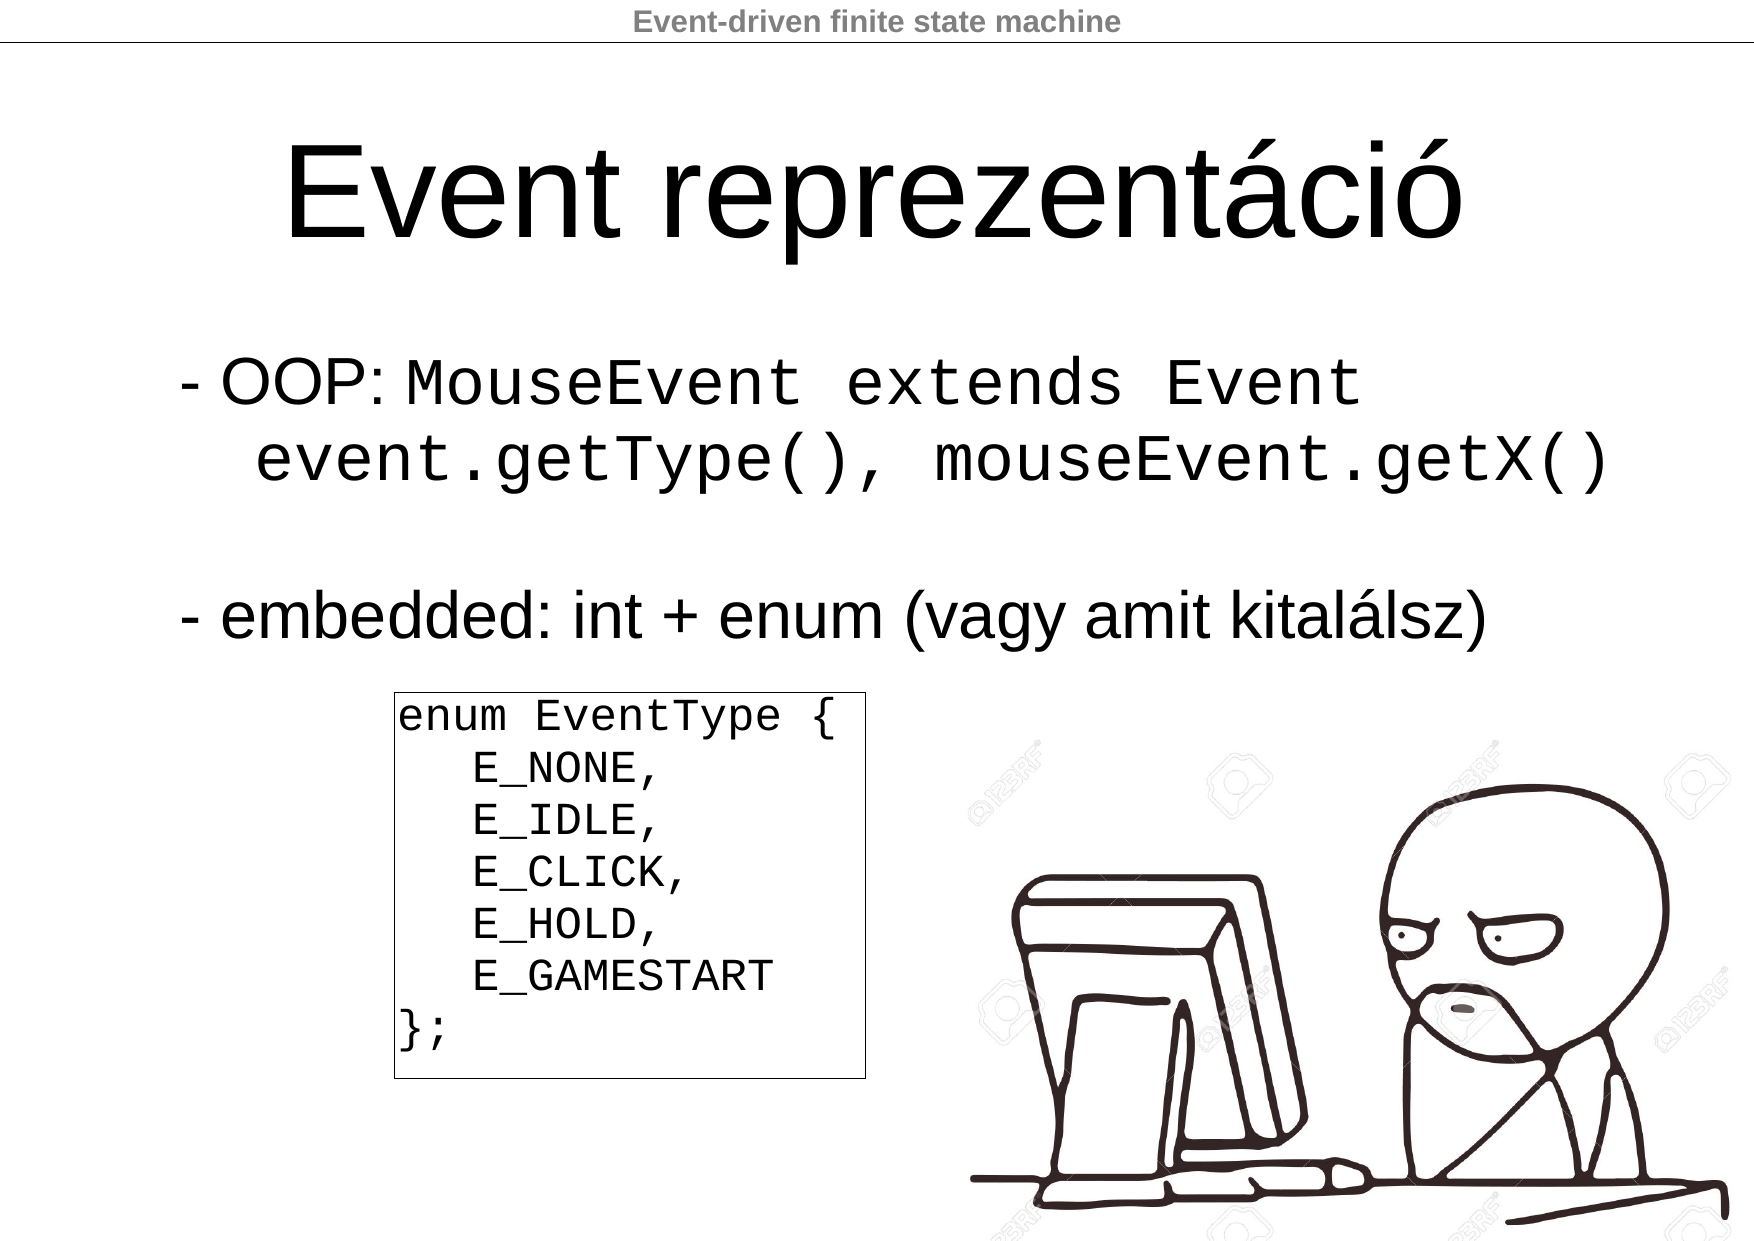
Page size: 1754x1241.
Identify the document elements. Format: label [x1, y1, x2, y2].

picture [944, 720, 1754, 1241]
